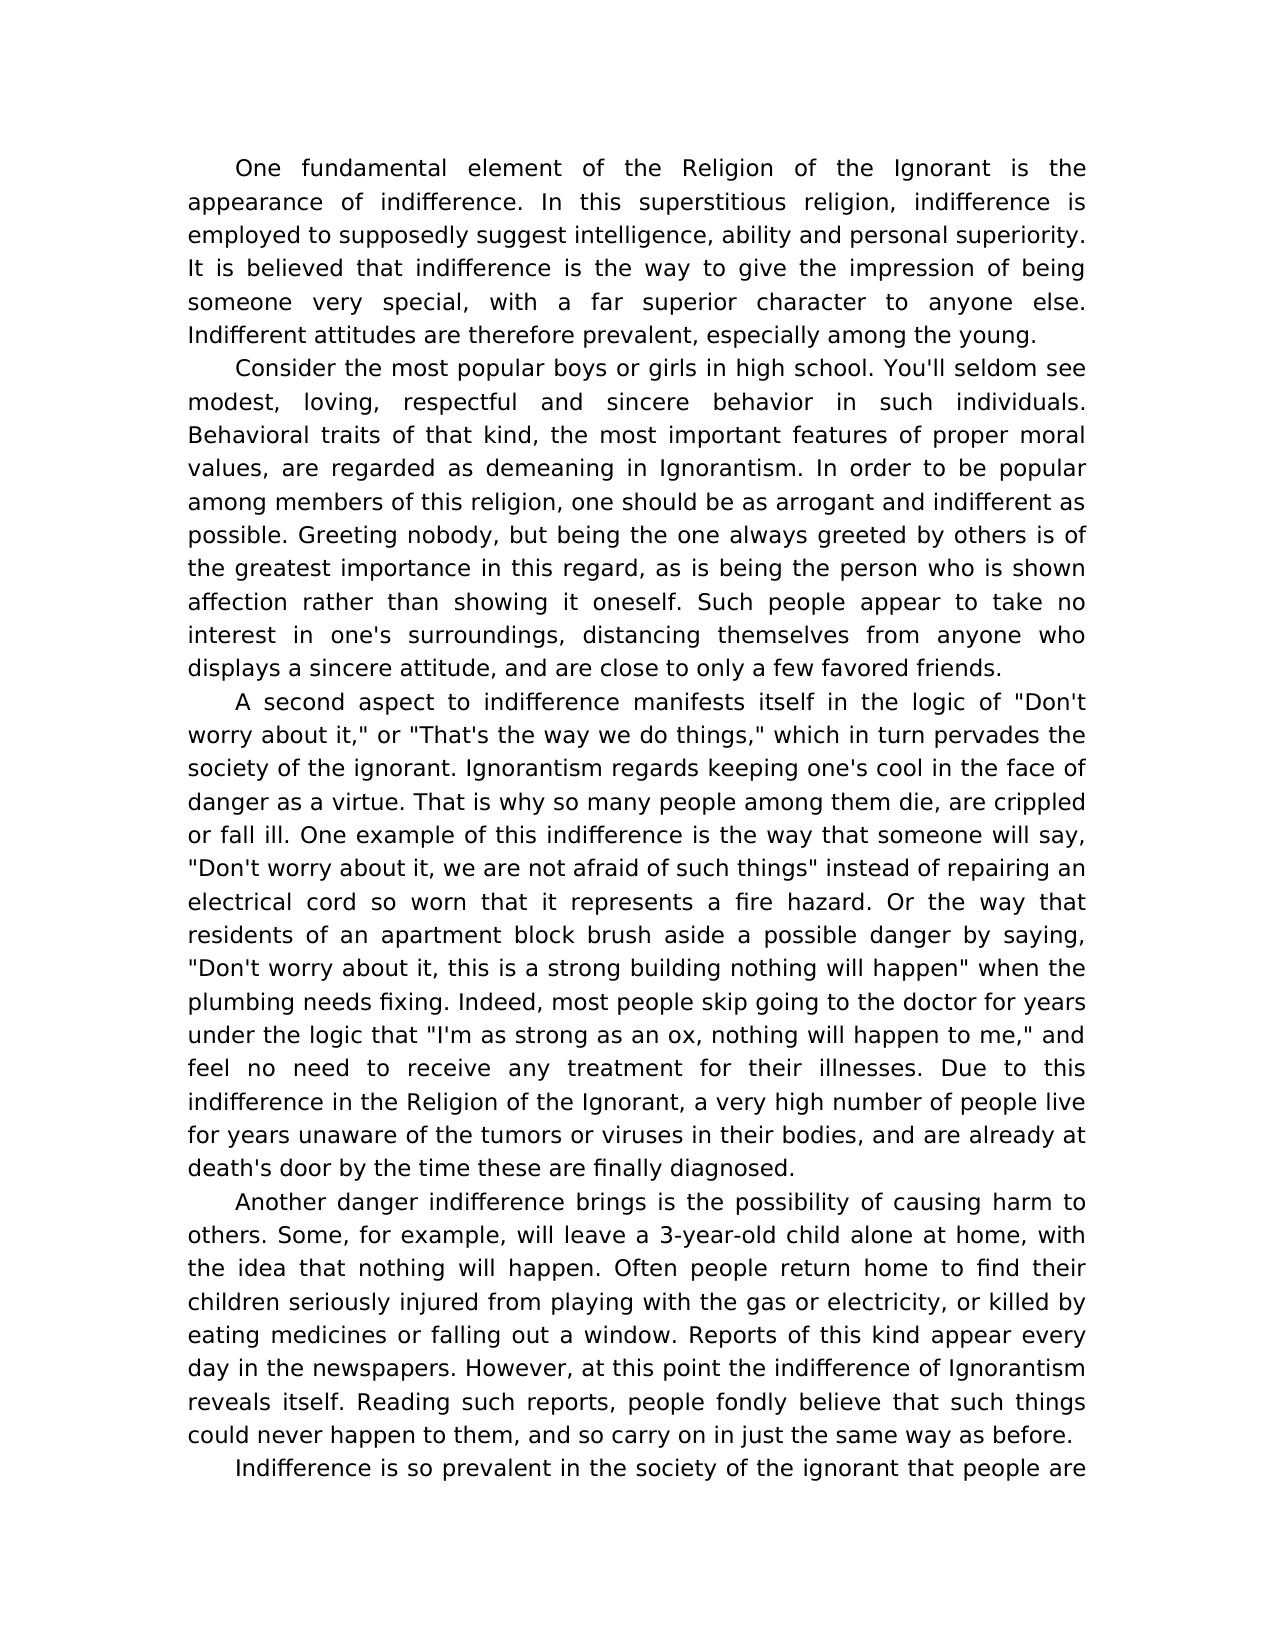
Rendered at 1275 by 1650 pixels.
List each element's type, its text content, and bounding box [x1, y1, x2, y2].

text Another danger indifference brings is the possibility of causing harm to others. Some, for example, will leave a 3-year-old child alone at home, with the idea that nothing will happen. Often people return home to find their children seriously injured from playing with the gas or electricity, or killed by eating medicines or falling out a window. Reports of this kind appear every day in the newspapers. However, at this point the indifference of Ignorantism reveals itself. Reading such reports, people fondly believe that such things could never happen to them, and so carry on in just the same way as before. [187, 1183, 1087, 1450]
text One fundamental element of the Religion of the Ignorant is the appearance of indifference. In this superstitious religion, indifference is employed to supposedly suggest intelligence, ability and personal superiority. It is believed that indifference is the way to give the impression of being someone very special, with a far superior character to anyone else. Indifferent attitudes are therefore prevalent, especially among the young. [187, 150, 1087, 350]
text A second aspect to indifference manifests itself in the logic of "Don't worry about it," or "That's the way we do things," which in turn pervades the society of the ignorant. Ignorantism regards keeping one's cool in the face of danger as a virtue. That is why so many people among them die, are crippled or fall ill. One example of this indifference is the way that someone will say, "Don't worry about it, we are not afraid of such things" instead of repairing an electrical cord so worn that it represents a fire hazard. Or the way that residents of an apartment block brush aside a possible danger by saying, "Don't worry about it, this is a strong building nothing will happen" when the plumbing needs fixing. Indeed, most people skip going to the doctor for years under the logic that "I'm as strong as an ox, nothing will happen to me," and feel no need to receive any treatment for their illnesses. Due to this indifference in the Religion of the Ignorant, a very high number of people live for years unaware of the tumors or viruses in their bodies, and are already at death's door by the time these are finally diagnosed. [187, 683, 1087, 1183]
text Indifference is so prevalent in the society of the ignorant that people are [187, 1450, 1087, 1483]
text Consider the most popular boys or girls in high school. You'll seldom see modest, loving, respectful and sincere behavior in such individuals. Behavioral traits of that kind, the most important features of proper moral values, are regarded as demeaning in Ignorantism. In order to be popular among members of this religion, one should be as arrogant and indifferent as possible. Greeting nobody, but being the one always greeted by others is of the greatest importance in this regard, as is being the person who is shown affection rather than showing it oneself. Such people appear to take no interest in one's surroundings, distancing themselves from anyone who displays a sincere attitude, and are close to only a few favored friends. [187, 350, 1087, 683]
